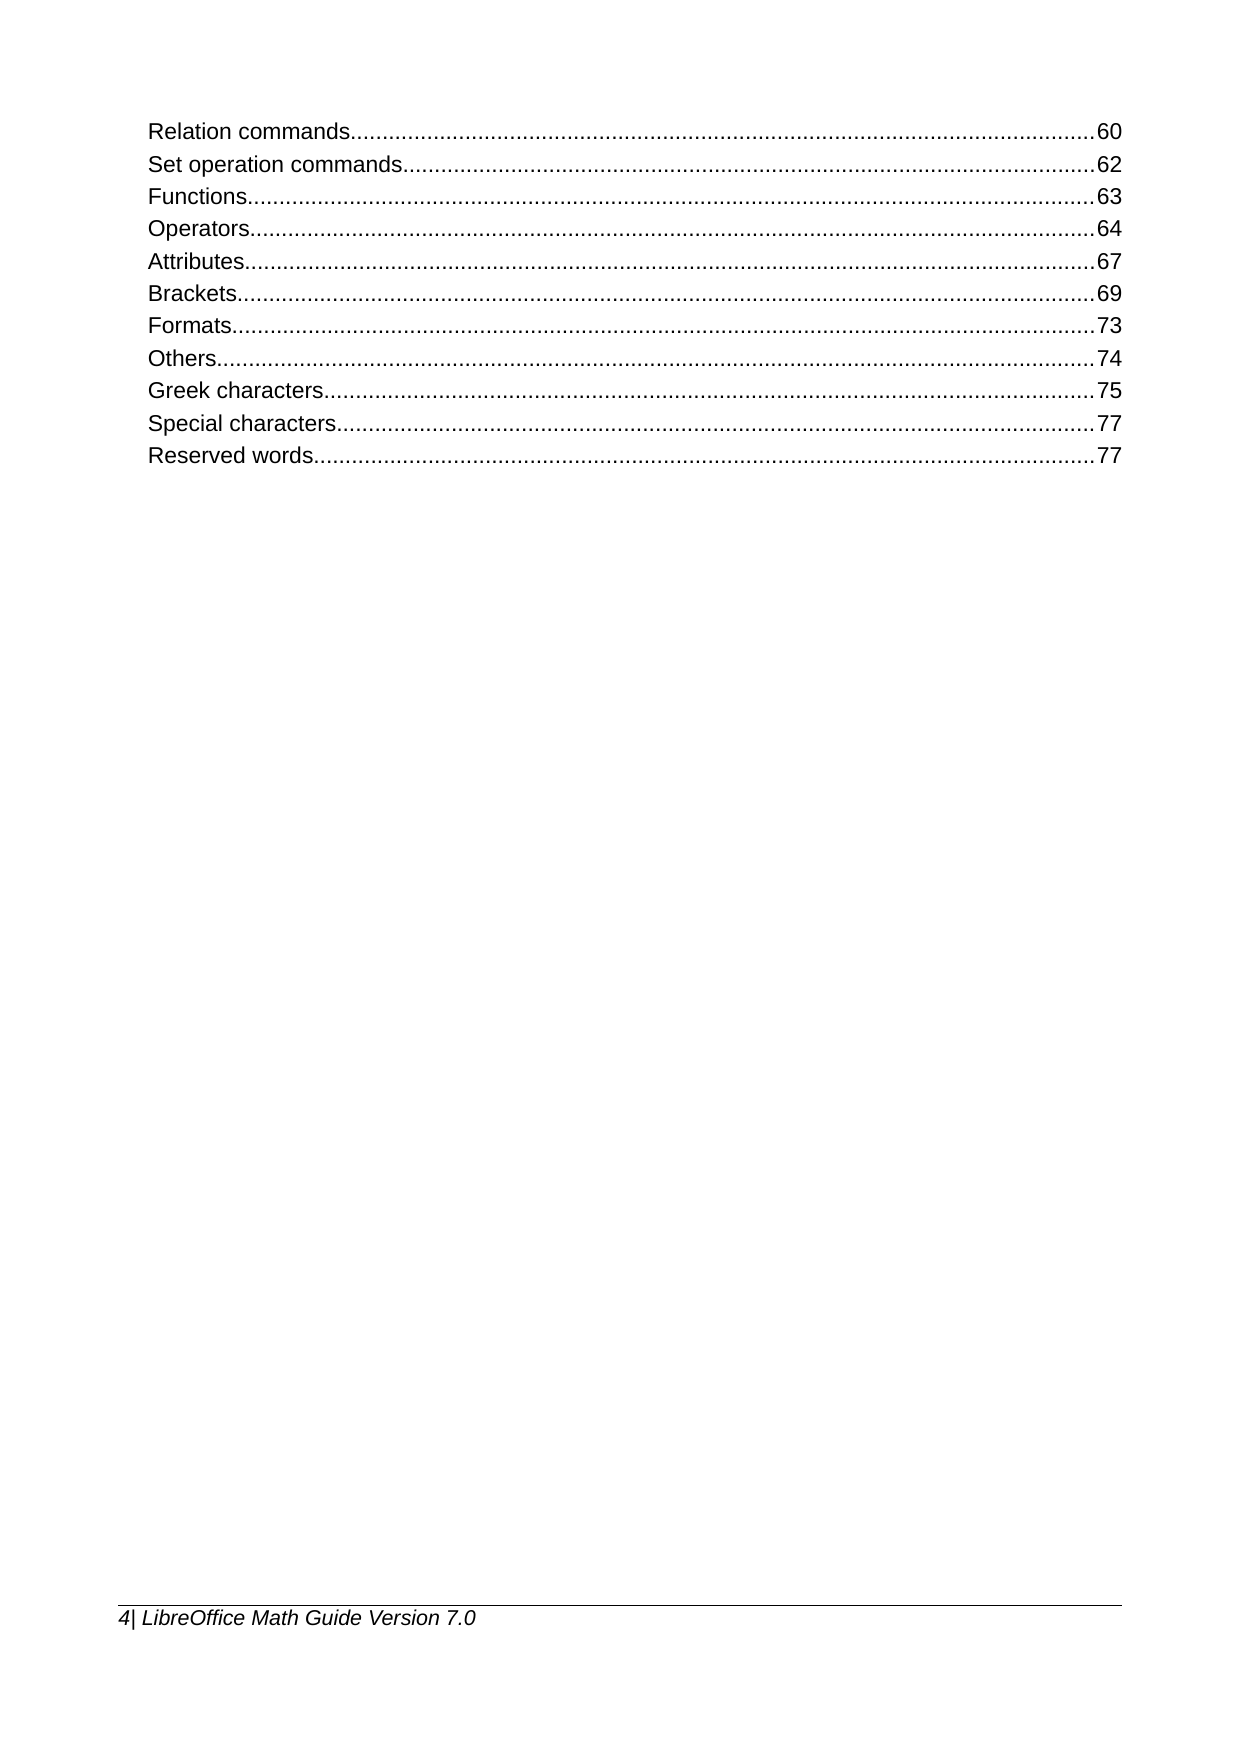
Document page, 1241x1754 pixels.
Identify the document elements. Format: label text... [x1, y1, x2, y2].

text Others 74 [148, 345, 1122, 371]
text Special characters 77 [148, 410, 1122, 436]
text Brackets 69 [148, 280, 1122, 306]
text Greek characters 75 [148, 377, 1122, 404]
text Functions 63 [148, 183, 1122, 209]
text Formats 73 [148, 312, 1122, 339]
text Operators 64 [148, 215, 1122, 242]
text Relation commands 60 [148, 118, 1122, 144]
text Set operation commands 62 [148, 151, 1122, 177]
text Reserved words 77 [148, 442, 1122, 468]
text Attributes 67 [148, 248, 1122, 274]
